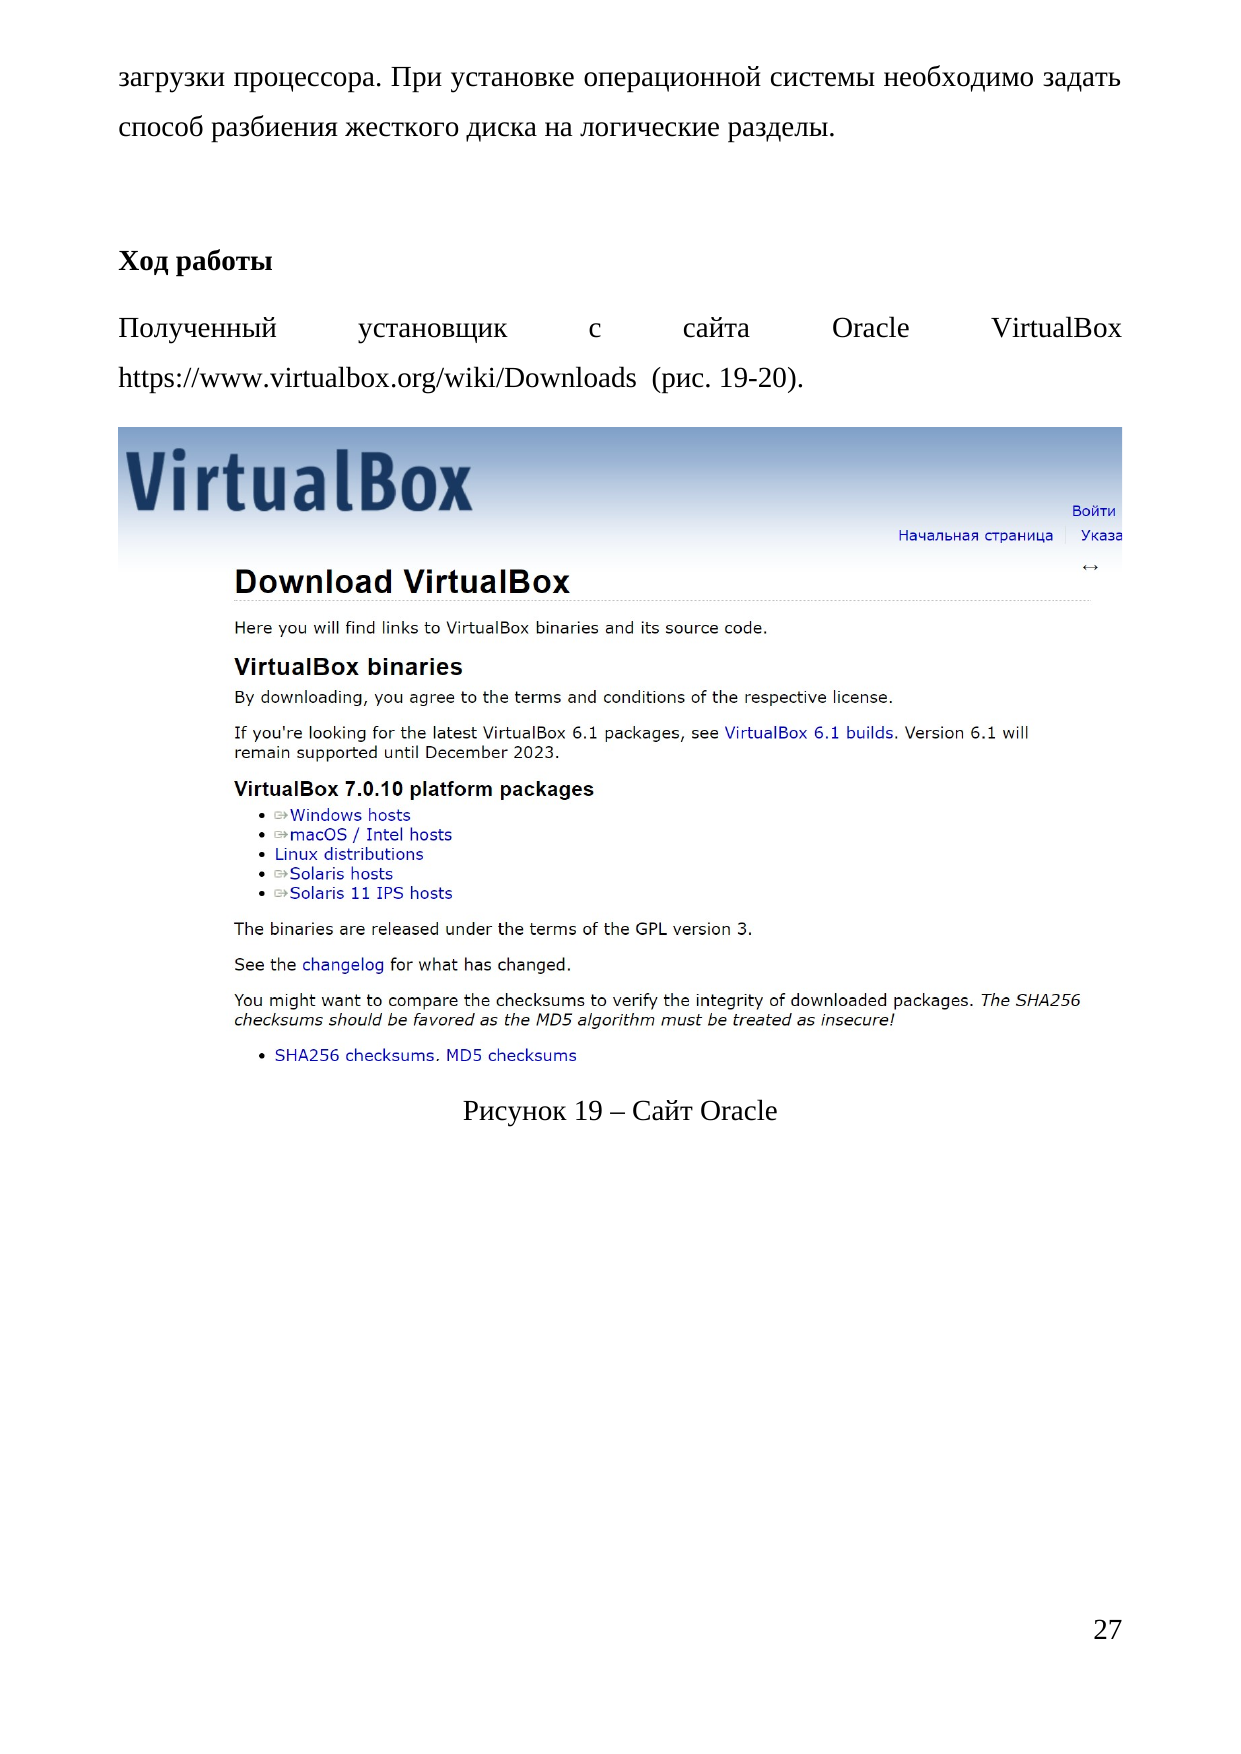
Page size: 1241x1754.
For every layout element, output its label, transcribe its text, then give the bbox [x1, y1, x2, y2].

text Ход работы [118, 243, 1122, 277]
text Полученный установщик с сайта Oracle VirtualBox https://www.virtualbox.org/wiki/Downloads (рис. 19-20). [118, 310, 1122, 394]
text загрузки процессора. При установке операционной системы необходимо задать способ разбиения жесткого диска на логические разделы. [118, 59, 1122, 143]
text Рисунок 19 – Сайт Oracle [118, 1093, 1122, 1127]
picture [118, 427, 1123, 1061]
